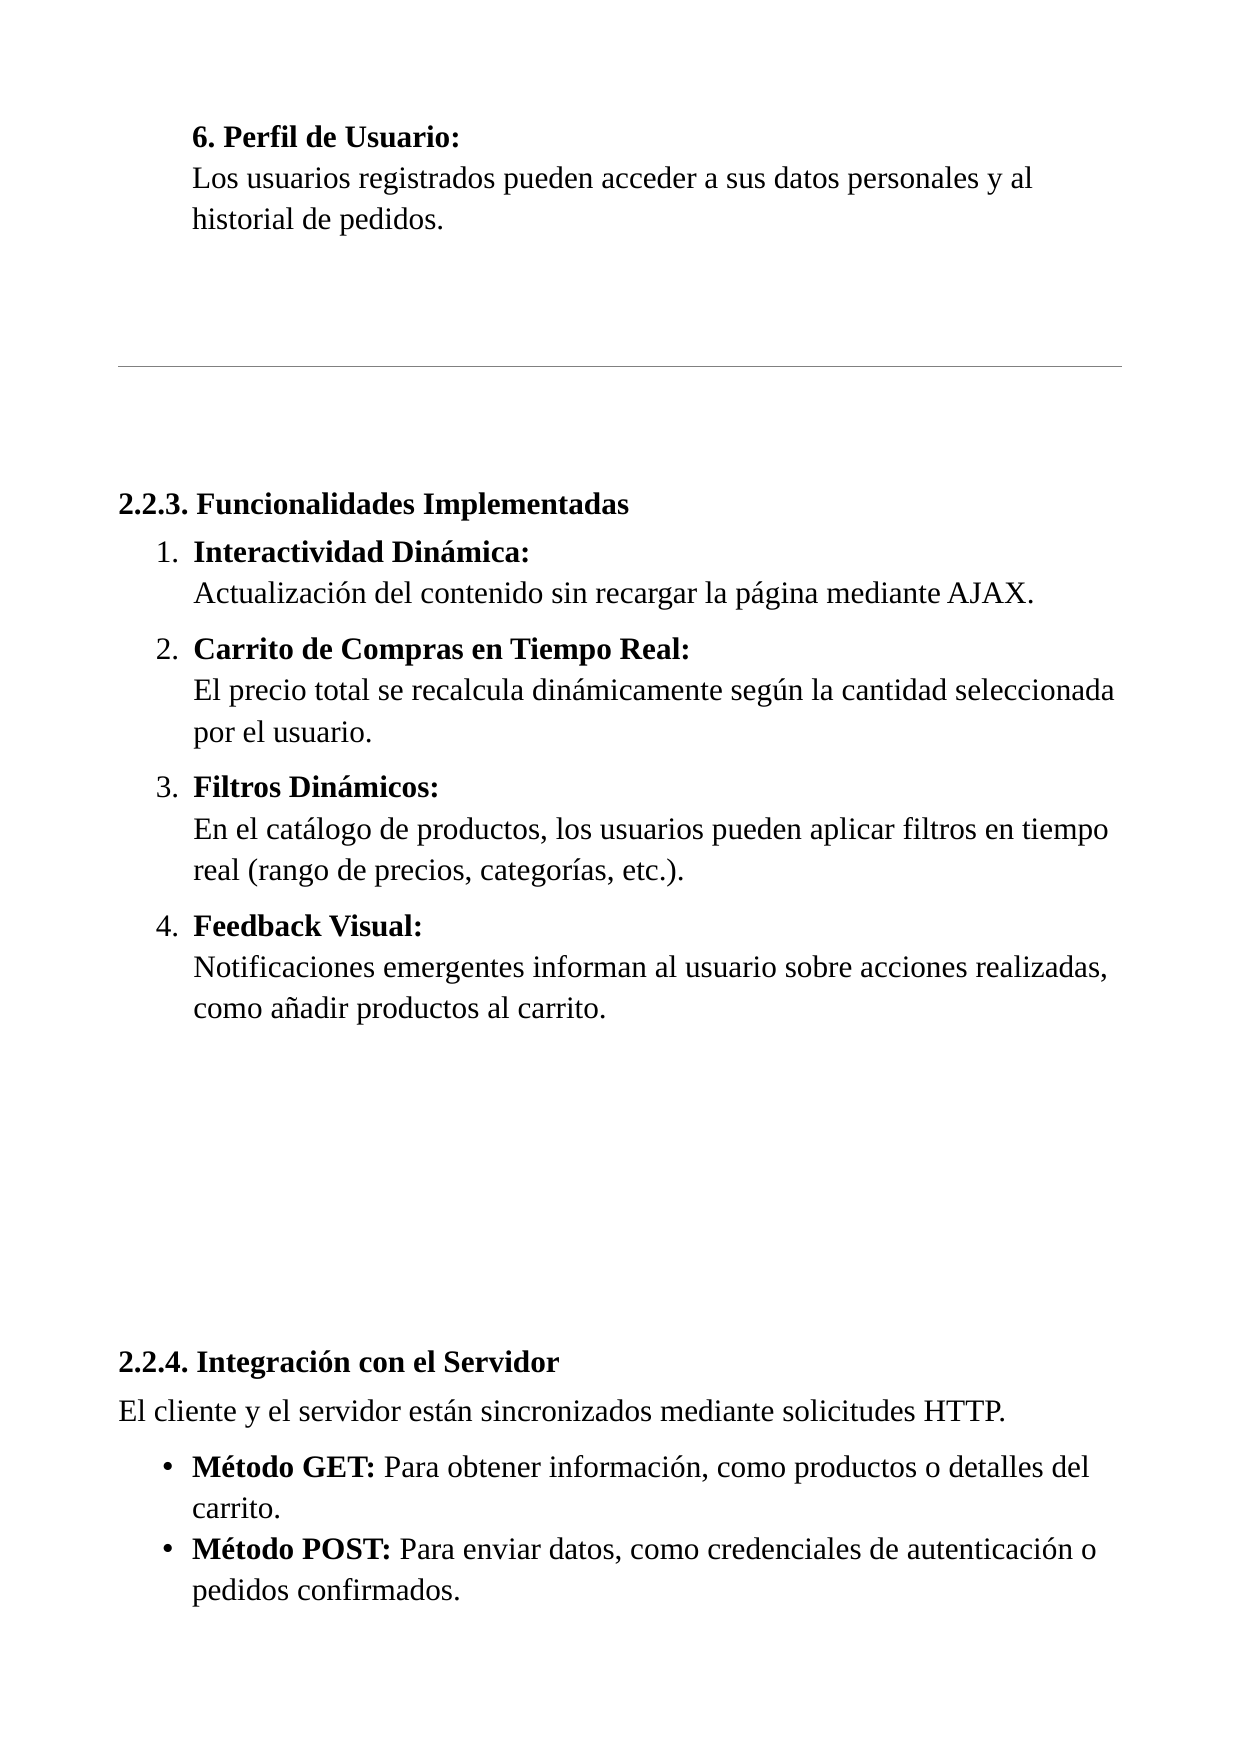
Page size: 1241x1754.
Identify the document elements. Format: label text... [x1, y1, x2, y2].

list Método GET: Para obtener información, como productos o detalles del carrito. [162, 1448, 1122, 1525]
subtitle 2.2.4. Integración con el Servidor [118, 1343, 1122, 1379]
subtitle 2.2.3. Funcionalidades Implementadas [118, 485, 1122, 521]
list Interactividad Dinámica: Actualización del contenido sin recargar la página mediante AJAX. [156, 533, 1122, 611]
list 6. Perfil de Usuario: Los usuarios registrados pueden acceder a sus datos personales y al historial de pedidos. [162, 118, 1122, 237]
list Feedback Visual: Notificaciones emergentes informan al usuario sobre acciones realizadas, como añadir productos al carrito. [156, 907, 1122, 1026]
text El cliente y el servidor están sincronizados mediante solicitudes HTTP. [118, 1392, 1122, 1428]
list Método POST: Para enviar datos, como credenciales de autenticación o pedidos confirmados. [162, 1530, 1122, 1607]
list Filtros Dinámicos: En el catálogo de productos, los usuarios pueden aplicar filtros en tiempo real (rango de precios, categorías, etc.). [156, 769, 1122, 887]
list Carrito de Compras en Tiempo Real: El precio total se recalcula dinámicamente según la cantidad seleccionada por el usuario. [156, 630, 1122, 749]
